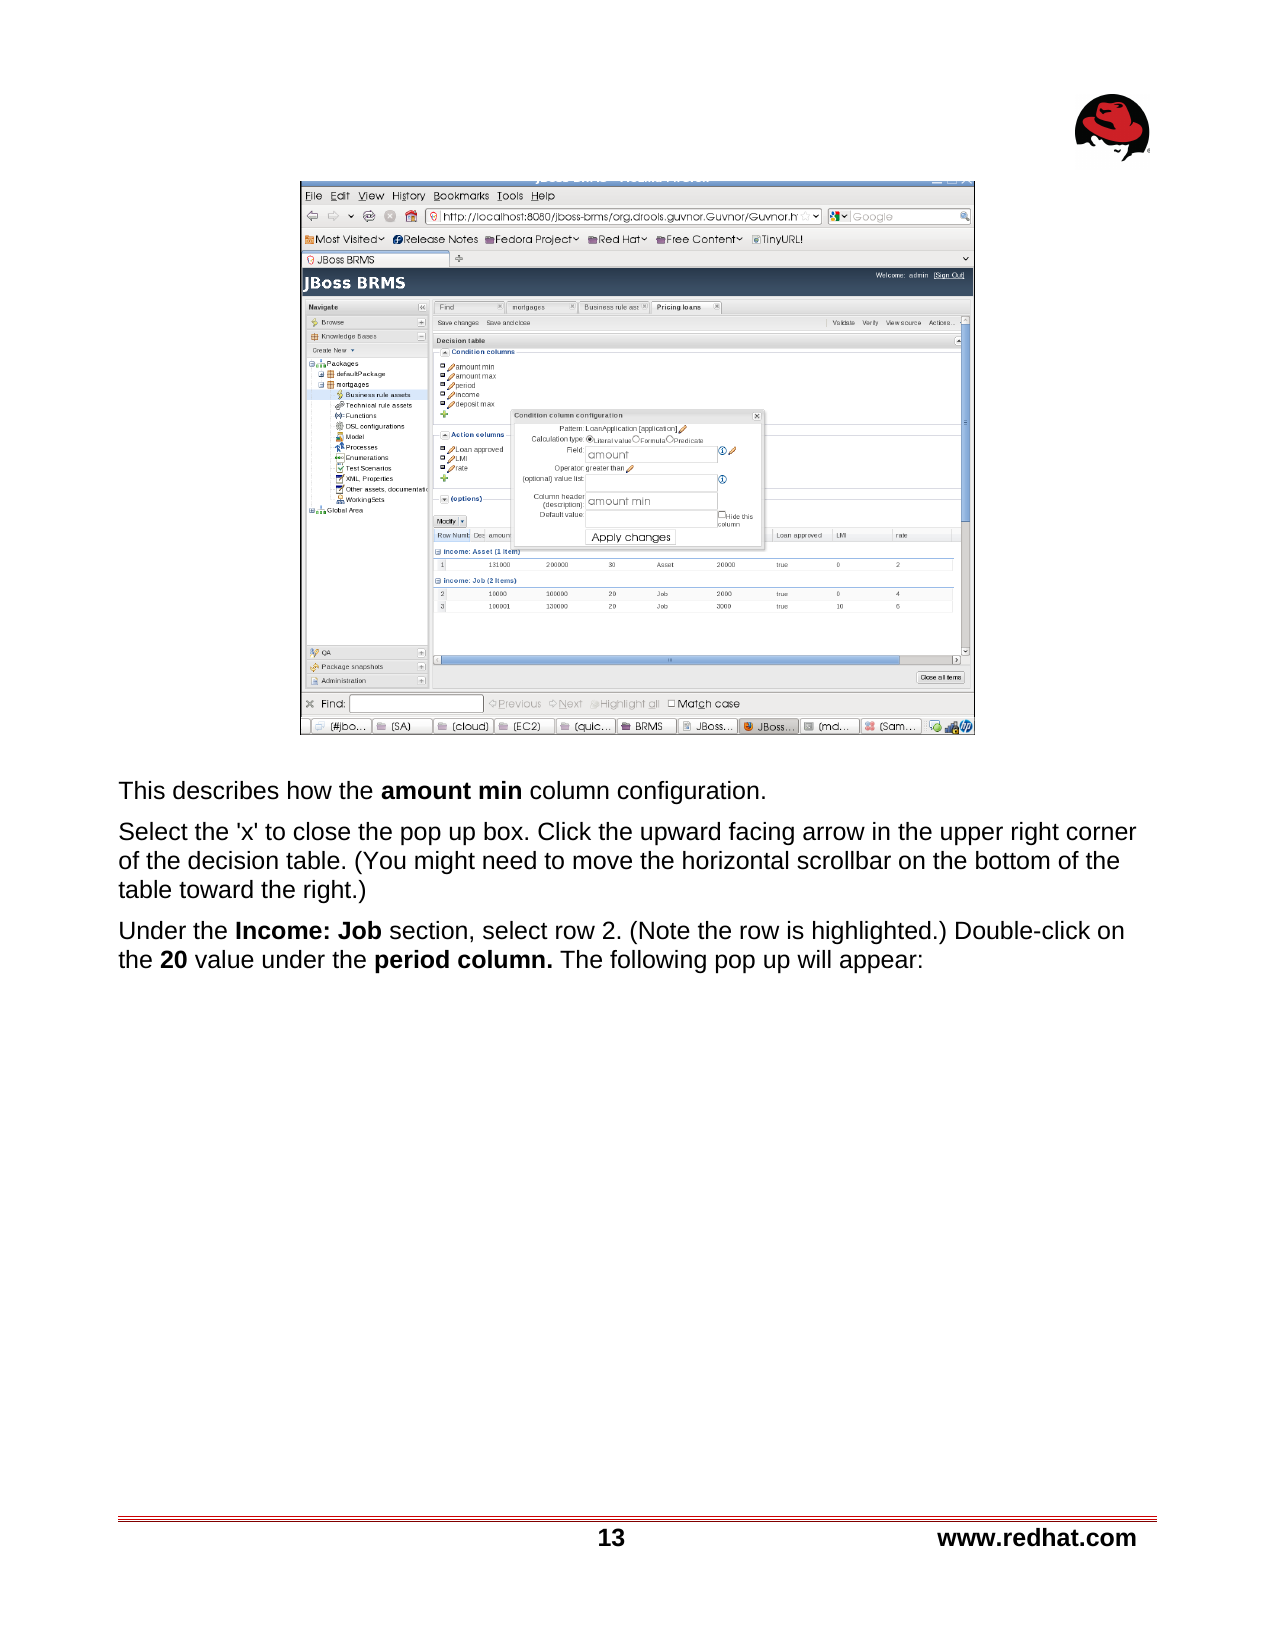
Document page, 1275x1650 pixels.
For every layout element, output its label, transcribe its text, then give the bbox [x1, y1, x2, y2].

text Select the 'x' to close the pop up box. Click the upward facing arrow in the upper right corner of the decision table. (You might need to move the horizontal scrollbar on the bottom of the table toward the right.) [118, 817, 1157, 903]
text This describes how the amount min column configuration. [118, 776, 1157, 805]
picture [300, 181, 975, 735]
text Under the Income: Job section, select row 2. (Note the row is highlighted.) Double-click on the 20 value under the period column. The following pop up will appear: [118, 916, 1157, 973]
picture [1075, 94, 1150, 170]
